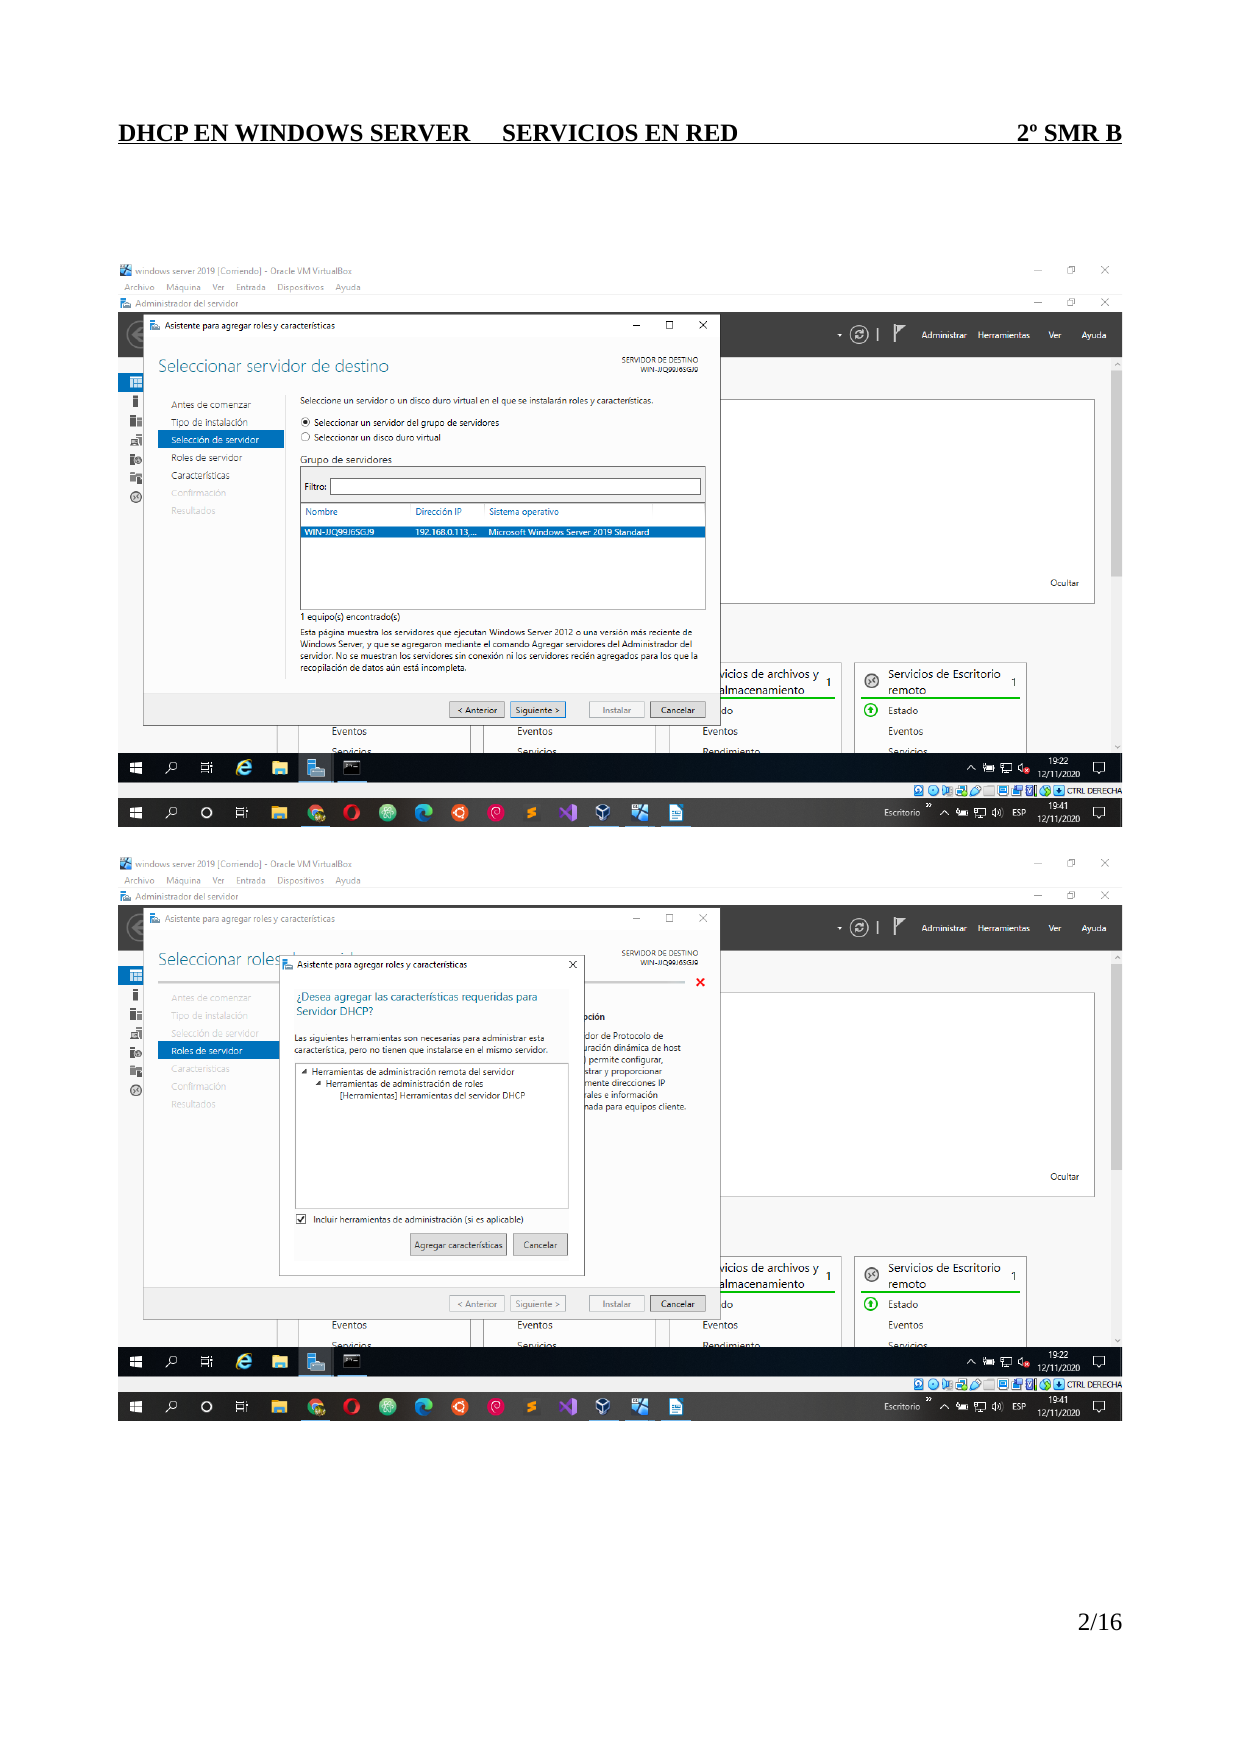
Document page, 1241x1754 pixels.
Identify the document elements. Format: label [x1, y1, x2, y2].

picture [118, 262, 1123, 827]
picture [118, 855, 1123, 1421]
